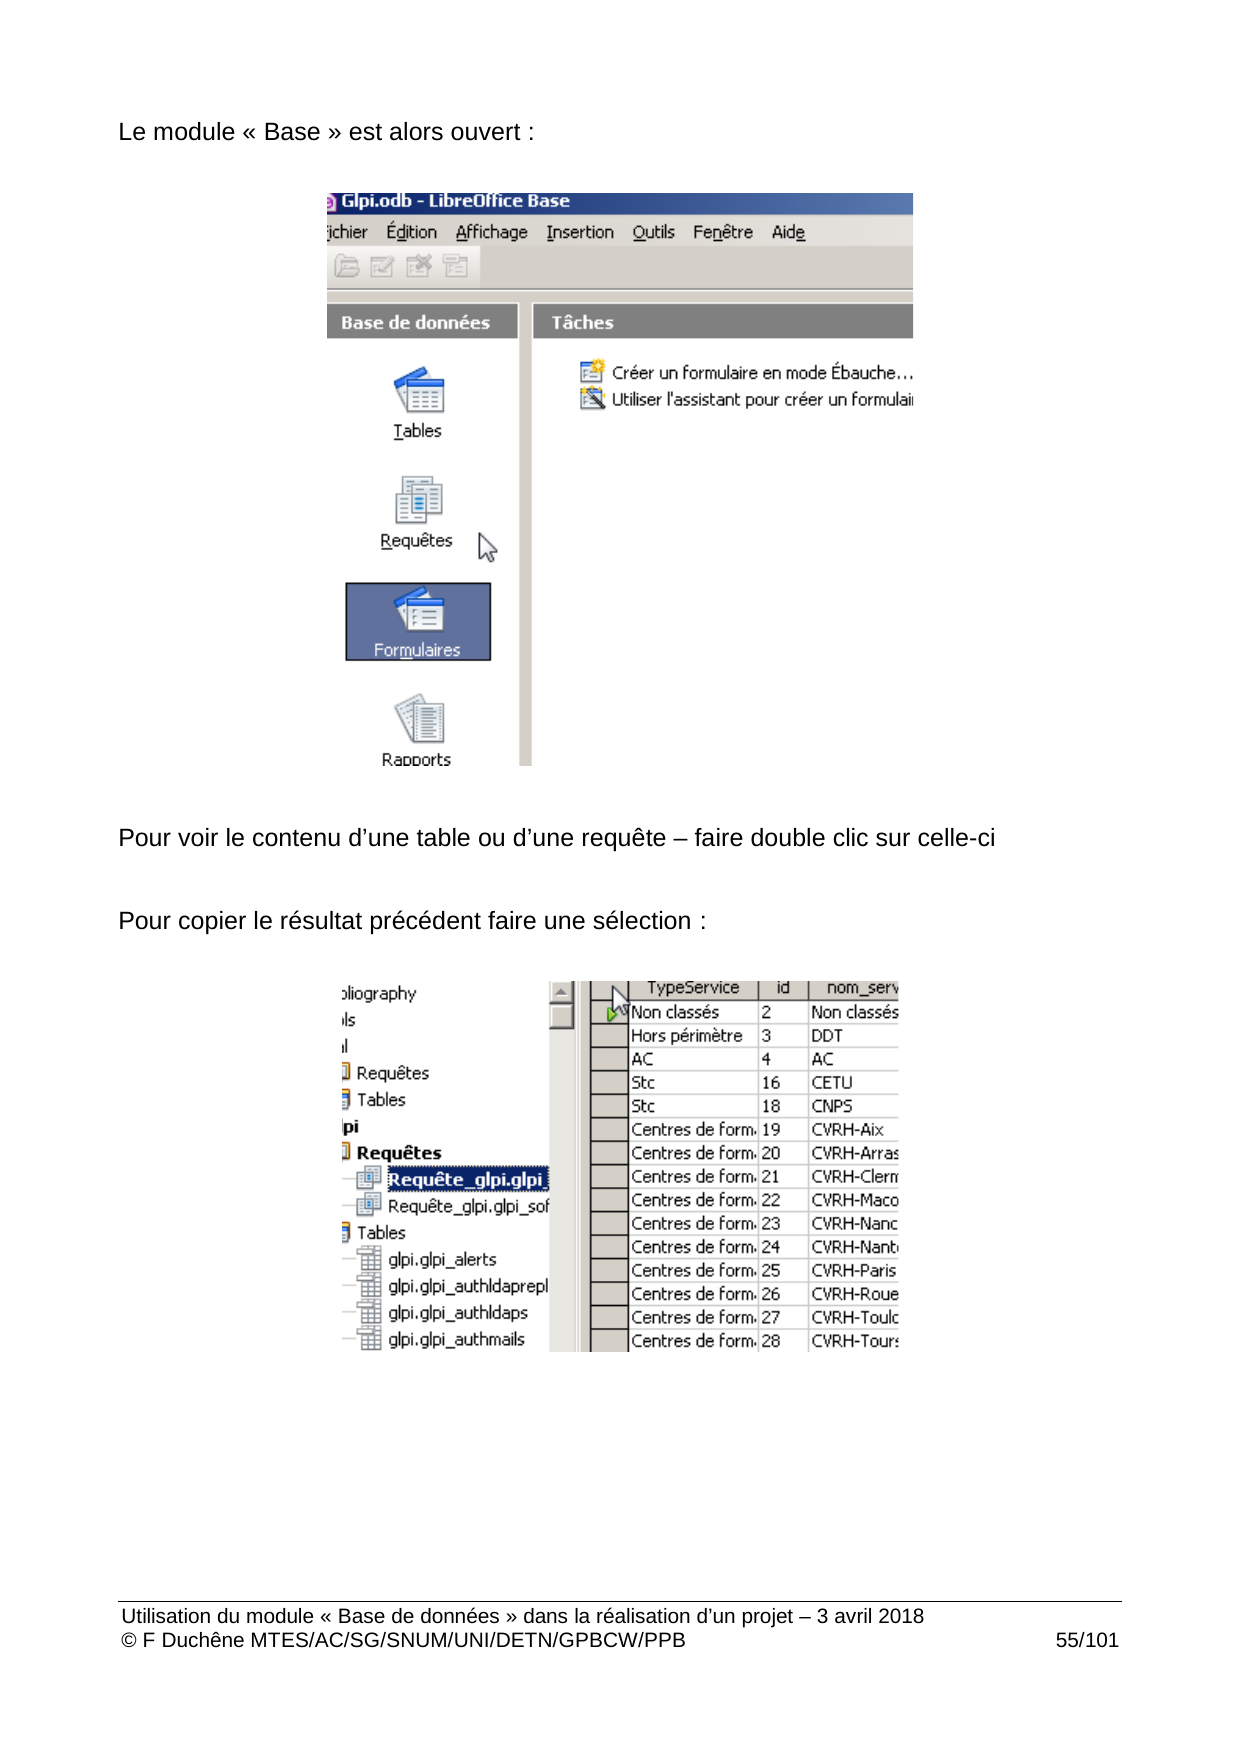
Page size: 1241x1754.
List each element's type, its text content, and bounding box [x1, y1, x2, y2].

picture [327, 193, 914, 766]
picture [342, 981, 899, 1352]
text Le module « Base » est alors ouvert : [118, 117, 1122, 146]
text Pour voir le contenu d’une table ou d’une requête – faire double clic sur celle-ci [118, 823, 1122, 852]
text Pour copier le résultat précédent faire une sélection : [118, 906, 1122, 935]
